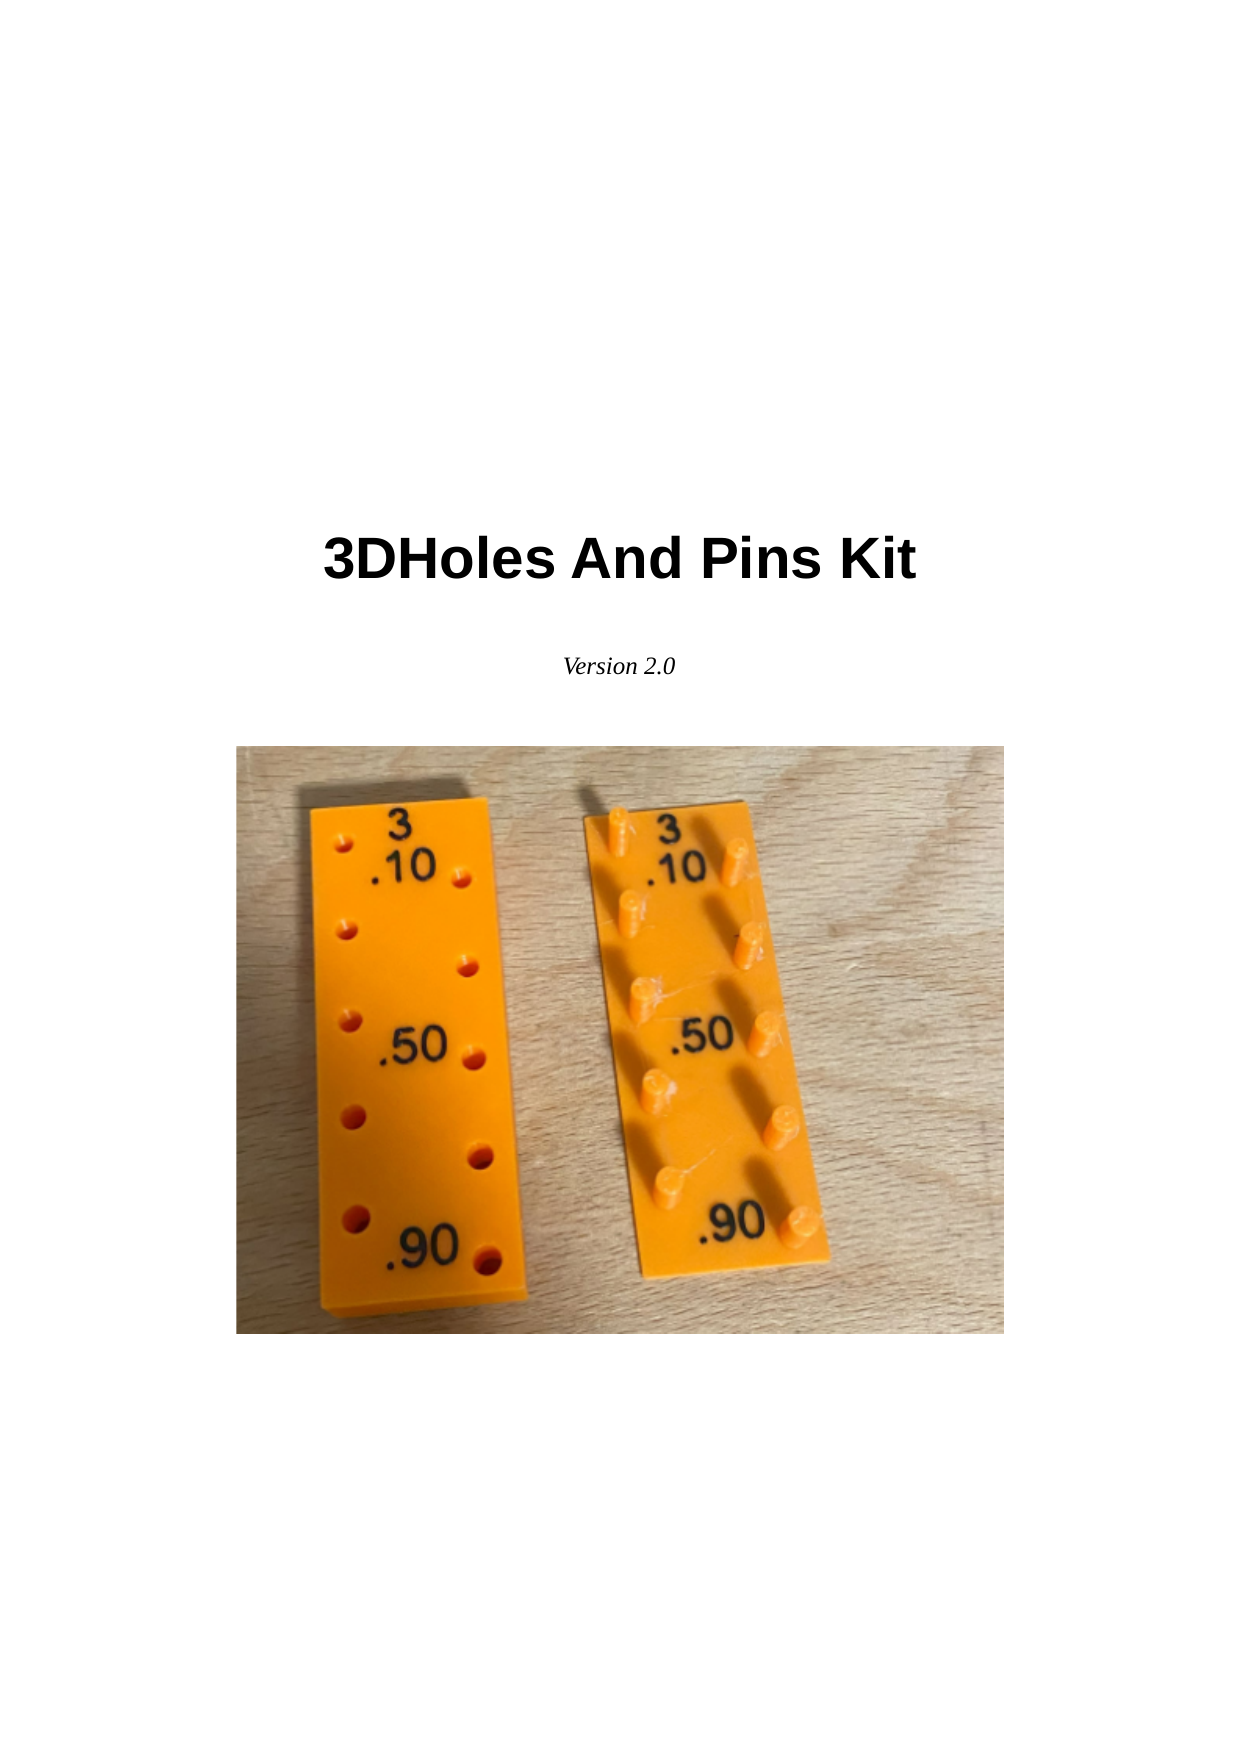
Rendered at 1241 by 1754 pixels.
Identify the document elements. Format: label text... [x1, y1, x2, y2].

picture [236, 746, 1004, 1334]
text Version 2.0 [118, 651, 1122, 680]
title 3DHoles And Pins Kit [118, 524, 1122, 591]
